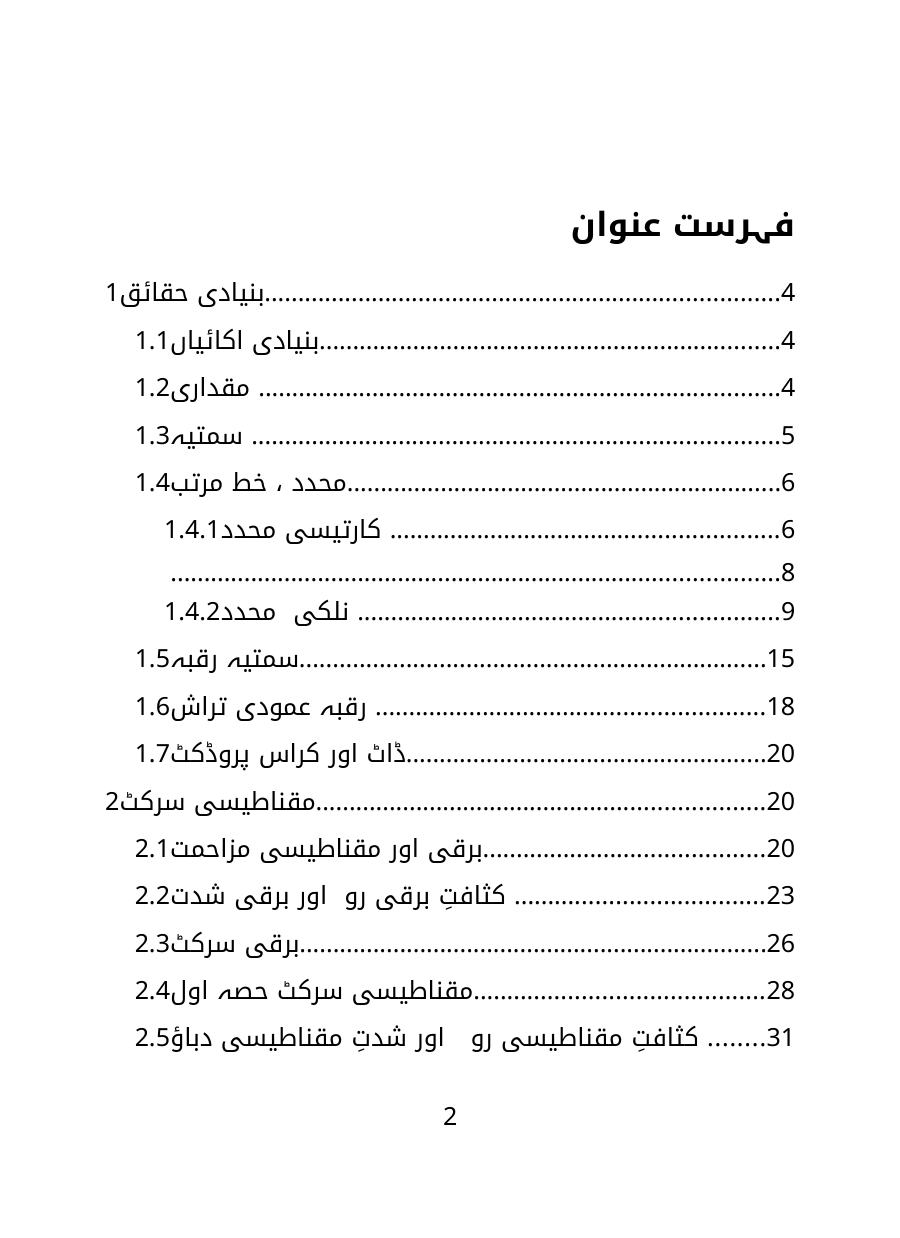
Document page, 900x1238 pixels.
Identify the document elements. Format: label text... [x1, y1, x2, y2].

text 2.3برقی سرکٹ 26 [134, 920, 795, 967]
text 1.3سمتیہ 5 [134, 412, 795, 459]
text 1.6رقبہ عمودی تراش 18 [134, 683, 795, 730]
text 1بنیادی حقائق 4 [105, 270, 795, 317]
text 1.1بنیادی اکائیاں 4 [134, 317, 795, 364]
text 1.4.2نلکی محدد 9 [164, 588, 795, 636]
text 1.4.1کارتیسی محدد 6 [164, 507, 795, 554]
text 2.5کثافتِ مقناطیسی رو اور شدتِ مقناطیسی دباؤ 31 [134, 1015, 795, 1062]
text 1.5سمتیہ رقبہ 15 [134, 636, 795, 683]
text 1.7ڈاٹ اور کراس پروڈکٹ 20 [134, 730, 795, 778]
text 2.4مقناطیسی سرکٹ حصہ اول 28 [134, 967, 795, 1015]
text 2.1برقی اور مقناطیسی مزاحمت 20 [134, 825, 795, 873]
text 2مقناطیسی سرکٹ 20 [105, 778, 795, 825]
text 1.4محدد ، خط مرتب 6 [134, 459, 795, 507]
text 1.2مقداری 4 [134, 364, 795, 412]
subtitle فہرست عنوان [105, 194, 795, 257]
text 8 [164, 554, 795, 588]
text 2.2کثافتِ برقی رو اور برقی شدت 23 [134, 873, 795, 920]
